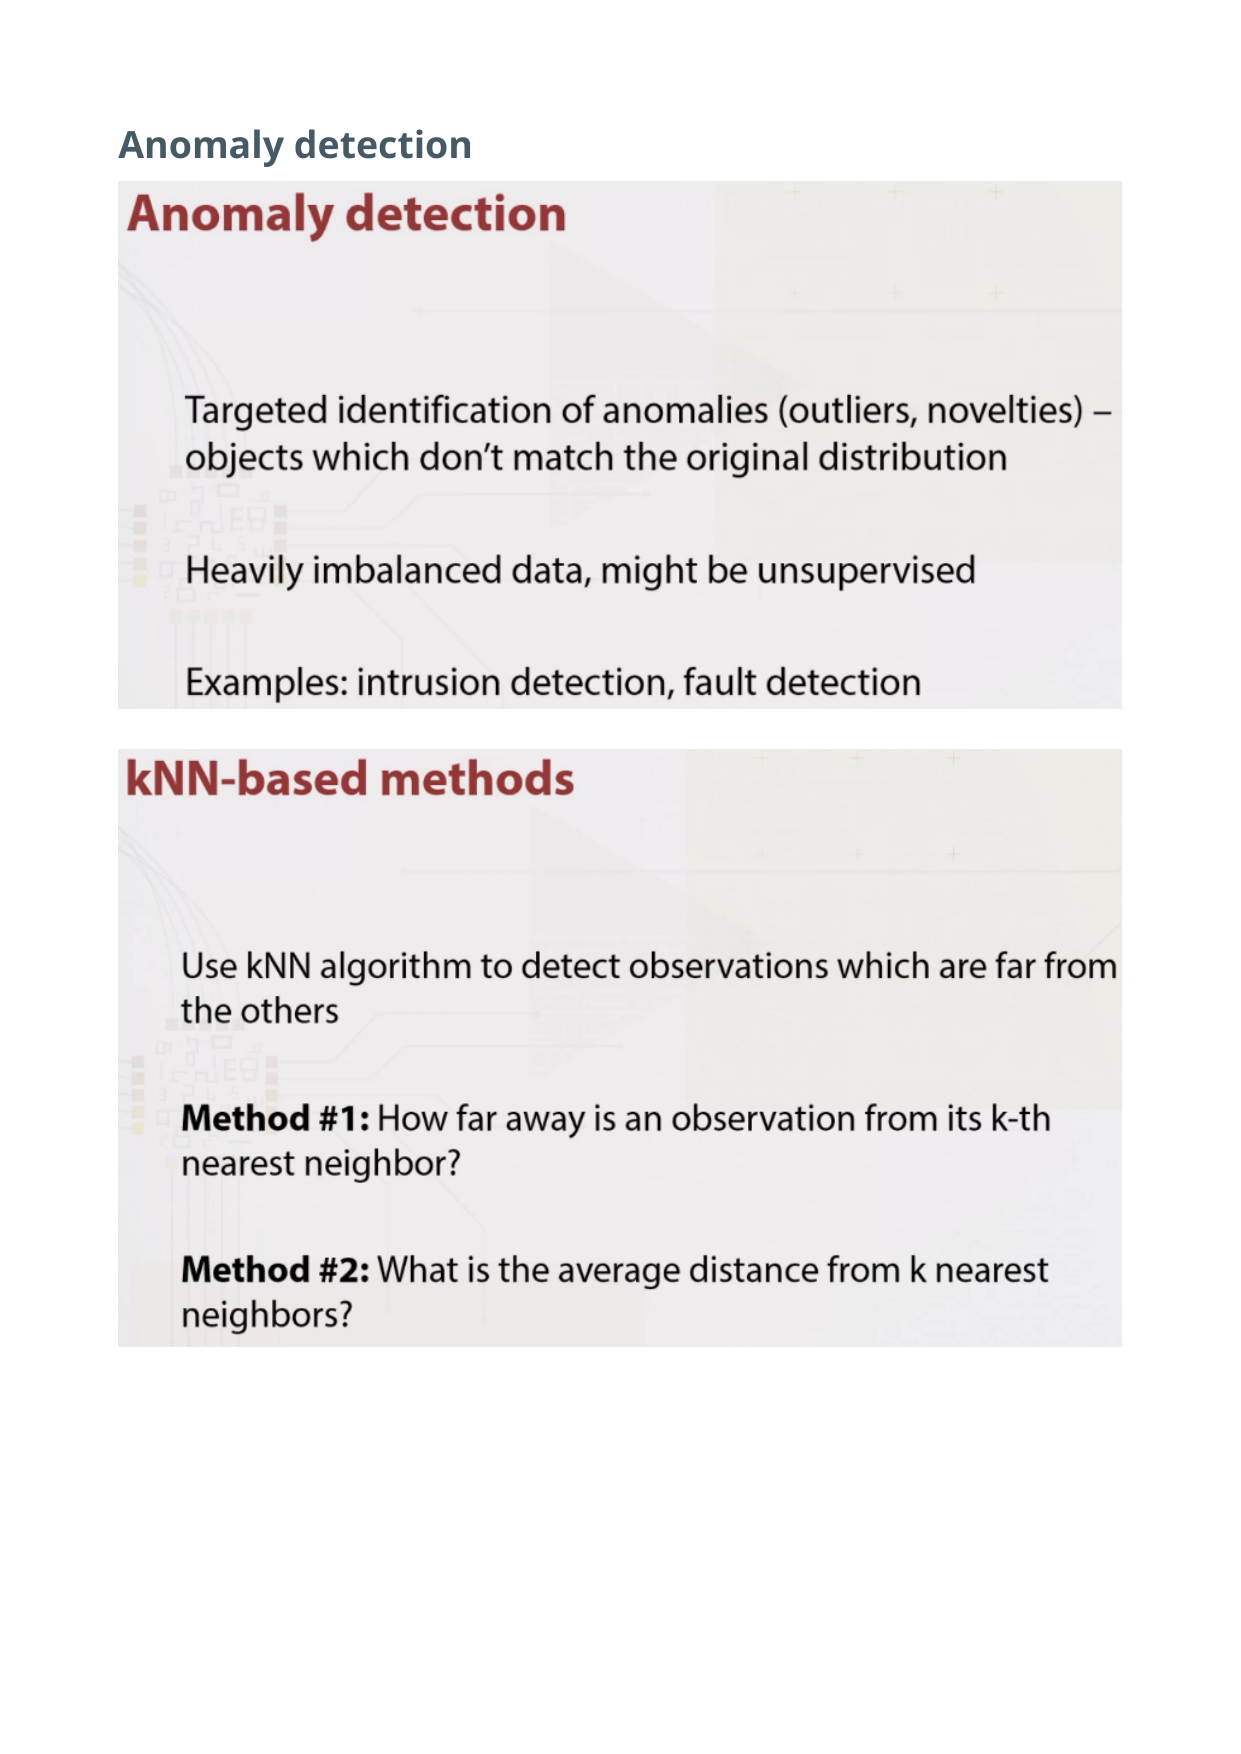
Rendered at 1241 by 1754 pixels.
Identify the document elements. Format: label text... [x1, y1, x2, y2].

picture [118, 181, 1123, 709]
subtitle Anomaly detection [118, 118, 1122, 169]
picture [118, 749, 1123, 1347]
